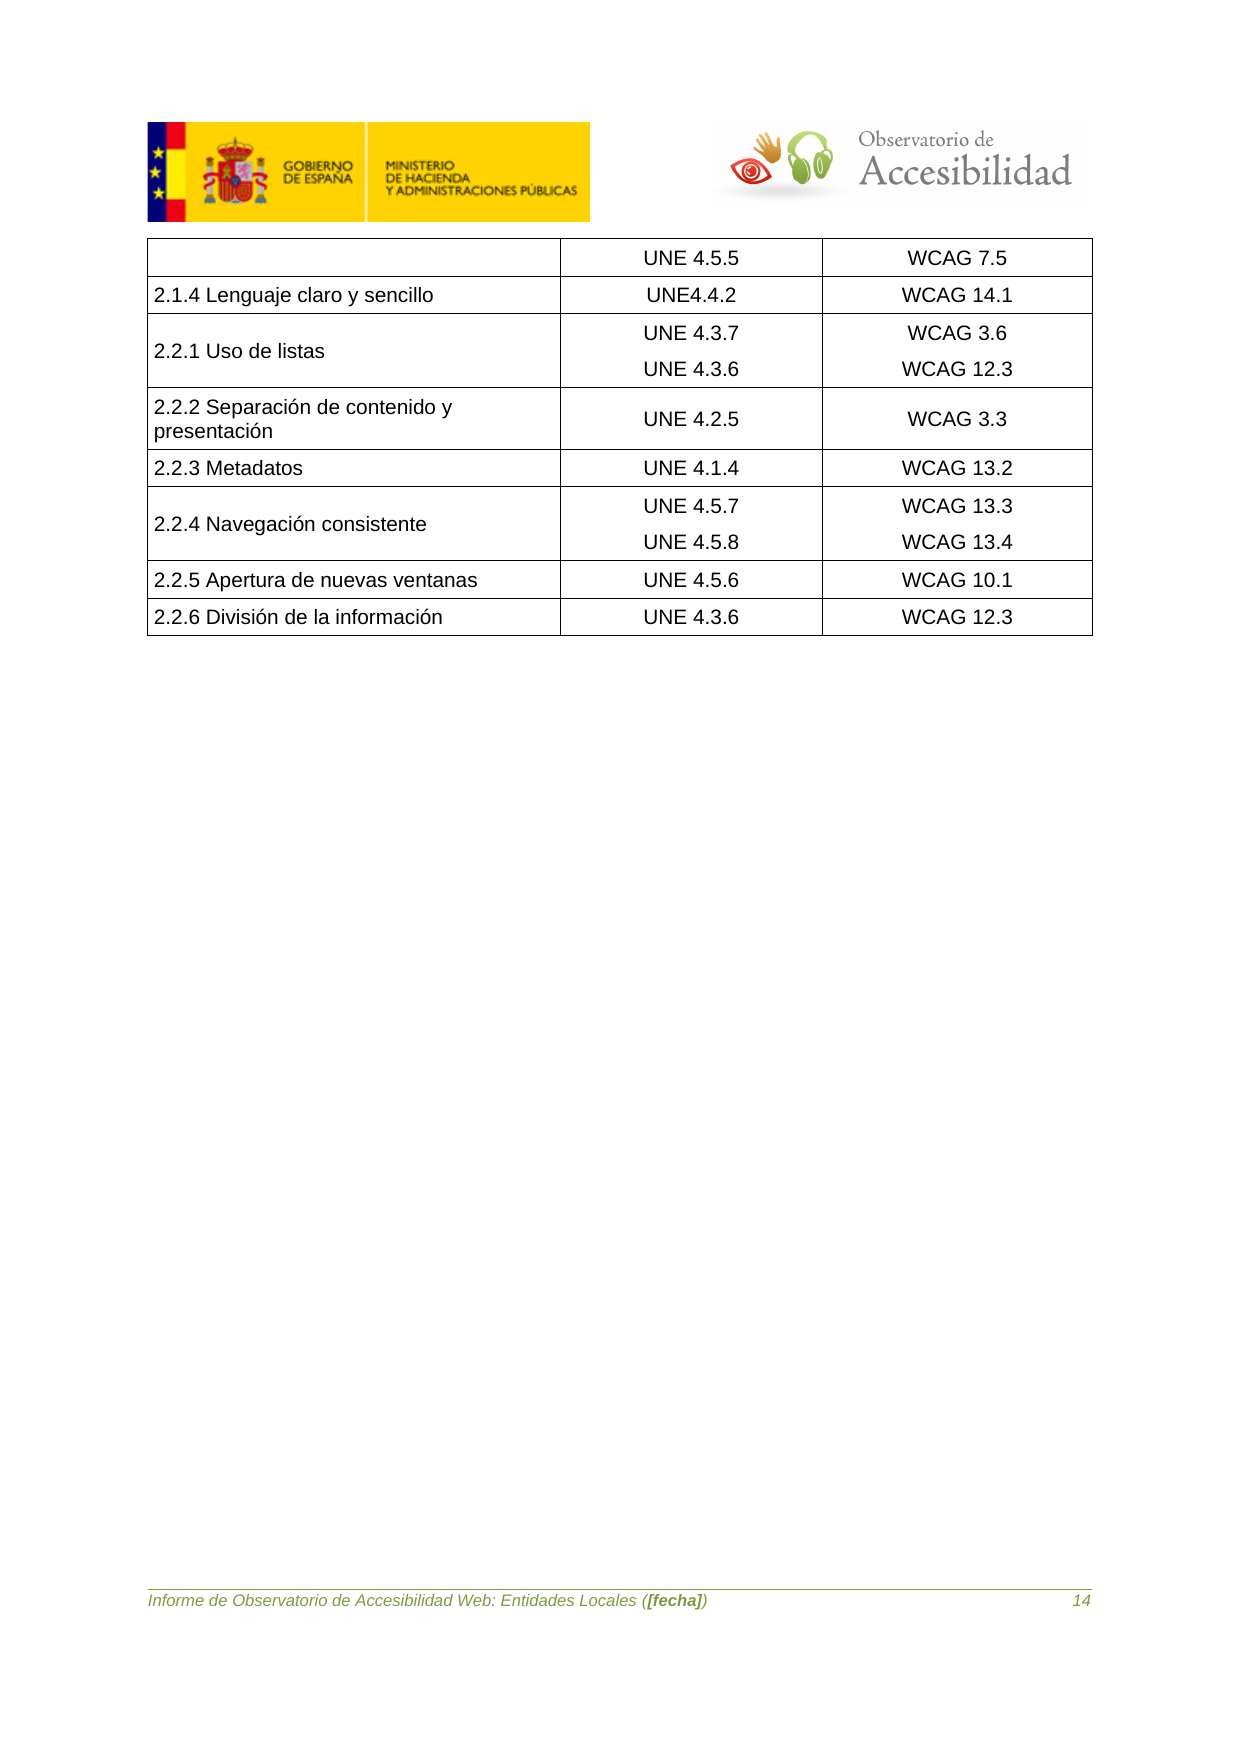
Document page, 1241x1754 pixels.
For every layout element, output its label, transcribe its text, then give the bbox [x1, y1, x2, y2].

table_cell WCAG 13.2 [823, 450, 1092, 486]
table_cell UNE 4.3.6 [561, 599, 822, 635]
table_cell 2.2.6 División de la información [148, 599, 560, 635]
table_cell 2.1.4 Lenguaje claro y sencillo [148, 277, 560, 313]
picture [710, 122, 1086, 205]
table_cell 2.2.3 Metadatos [148, 450, 560, 486]
table_cell WCAG 10.1 [823, 561, 1092, 598]
table_cell UNE 4.2.5 [561, 388, 822, 449]
table_cell WCAG 12.3 [823, 599, 1092, 635]
table_cell UNE 4.5.7 UNE 4.5.8 [561, 487, 822, 560]
table_cell UNE 4.5.6 [561, 561, 822, 598]
table_cell UNE 4.3.7 UNE 4.3.6 [561, 314, 822, 387]
picture [147, 122, 591, 222]
table_cell UNE4.4.2 [561, 277, 822, 313]
table_cell WCAG 3.3 [823, 388, 1092, 449]
table_cell WCAG 13.3 WCAG 13.4 [823, 487, 1092, 560]
table_cell WCAG 7.5 [823, 239, 1092, 276]
table_cell [148, 239, 560, 276]
table_cell UNE 4.1.4 [561, 450, 822, 486]
table_cell 2.2.1 Uso de listas [148, 314, 560, 387]
table_cell 2.2.4 Navegación consistente [148, 487, 560, 560]
table_cell 2.2.5 Apertura de nuevas ventanas [148, 561, 560, 598]
table_cell 2.2.2 Separación de contenido y presentación [148, 388, 560, 449]
table_cell WCAG 14.1 [823, 277, 1092, 313]
table_cell UNE 4.5.5 [561, 239, 822, 276]
table_cell WCAG 3.6 WCAG 12.3 [823, 314, 1092, 387]
